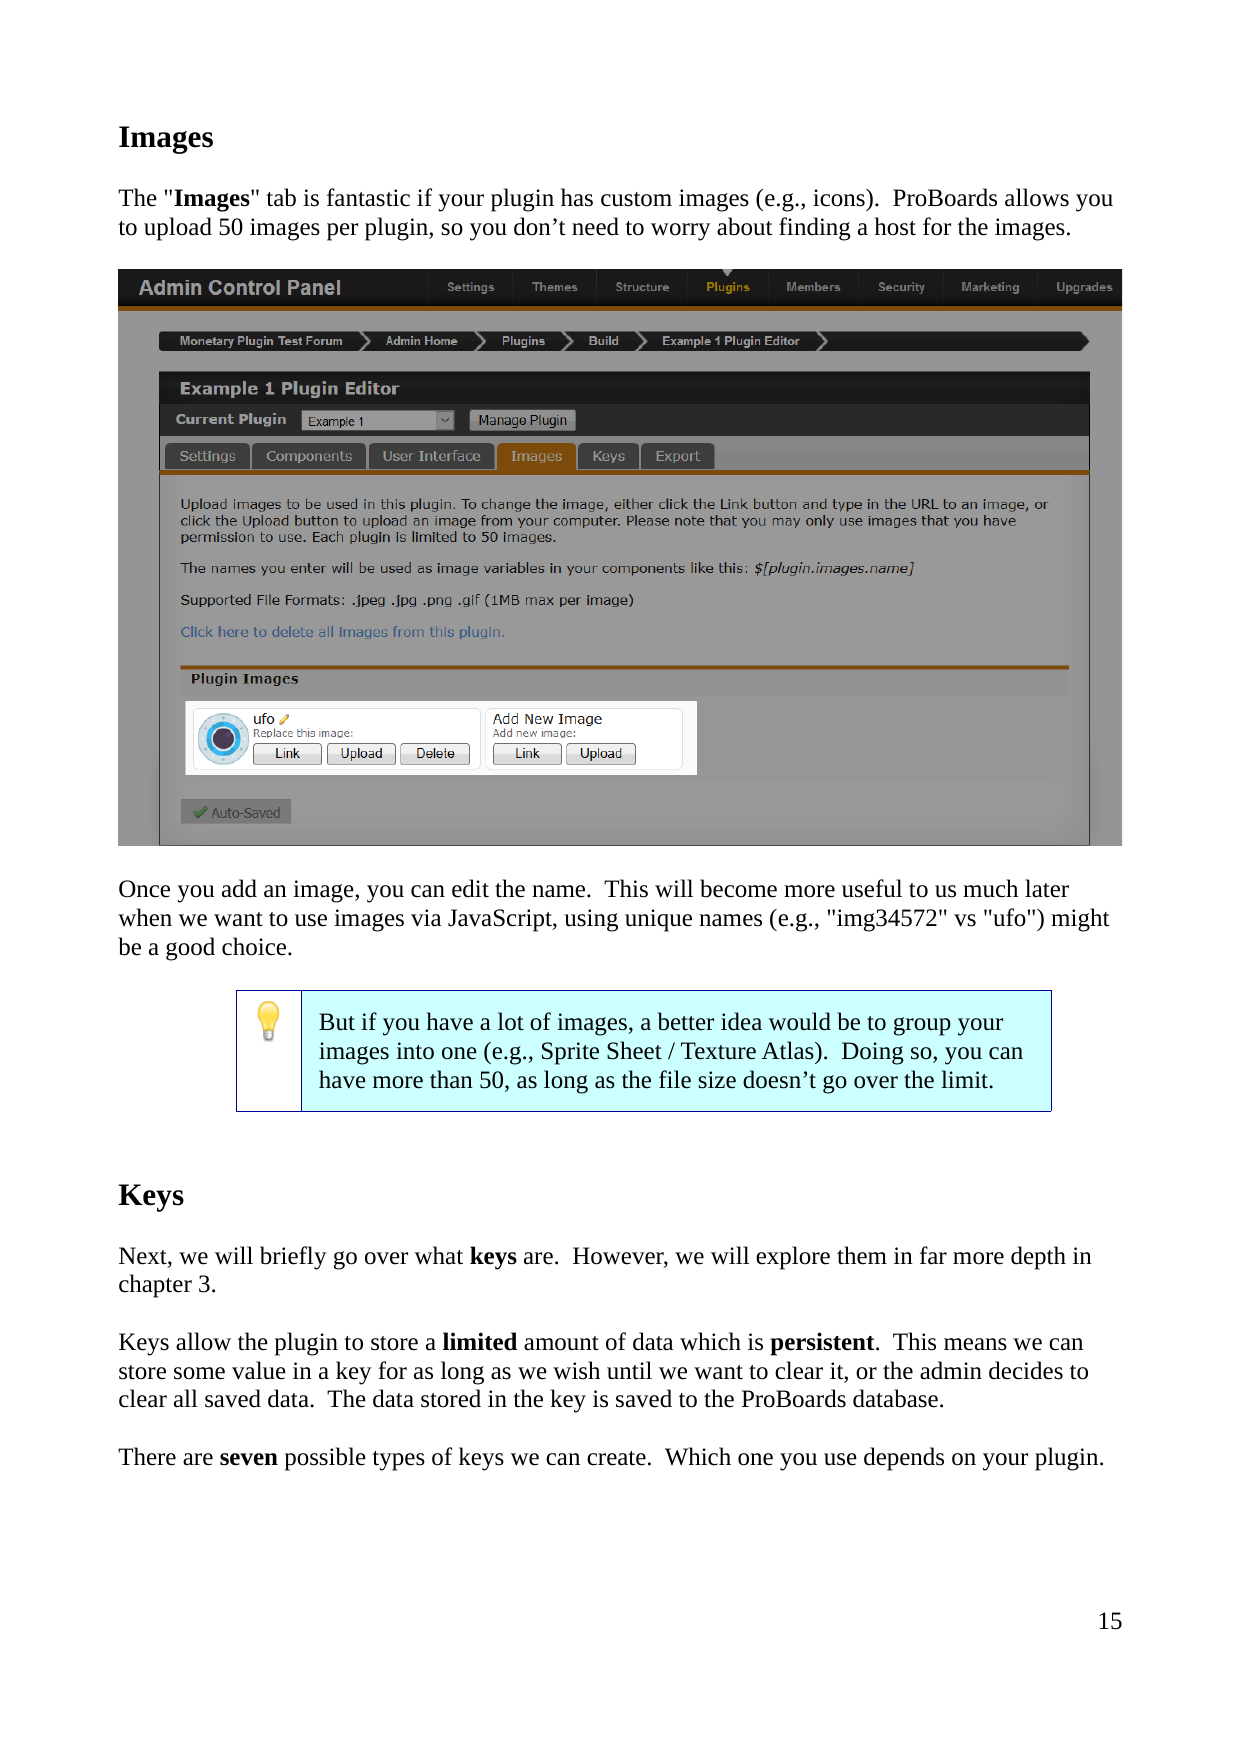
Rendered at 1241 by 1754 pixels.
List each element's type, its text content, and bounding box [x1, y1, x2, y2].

text Once you add an image, you can edit the name. This will become more useful to us much later when we want to use images via JavaScript, using unique names (e.g., "img34572" vs "ufo") might be a good choice. [118, 874, 1122, 961]
text Images [118, 118, 1122, 154]
text There are seven possible types of keys we can create. Which one you use depends on your plugin. [118, 1442, 1122, 1471]
text Keys [118, 1176, 1122, 1212]
text Next, we will briefly go over what keys are. However, we will explore them in far more depth in chapter 3. [118, 1241, 1122, 1298]
table_header But if you have a lot of images, a better idea would be to group your images into one (e.g., Sprite Sheet / Texture Atlas). Doing so, you can have more than 50, as long as the file size doesn’t go over the limit. [302, 991, 1051, 1111]
picture [118, 269, 1123, 846]
picture [251, 1001, 286, 1042]
text Keys allow the plugin to store a limited amount of data which is persistent. This means we can store some value in a key for as long as we wish until we want to clear it, or the admin decides to clear all saved data. The data stored in the key is saved to the ProBoards database. [118, 1327, 1122, 1413]
text The "Images" tab is fantastic if your plugin has custom images (e.g., icons). ProBoards allows you to upload 50 images per plugin, so you don’t need to worry about finding a host for the images. [118, 183, 1122, 240]
table_header [237, 991, 301, 1111]
